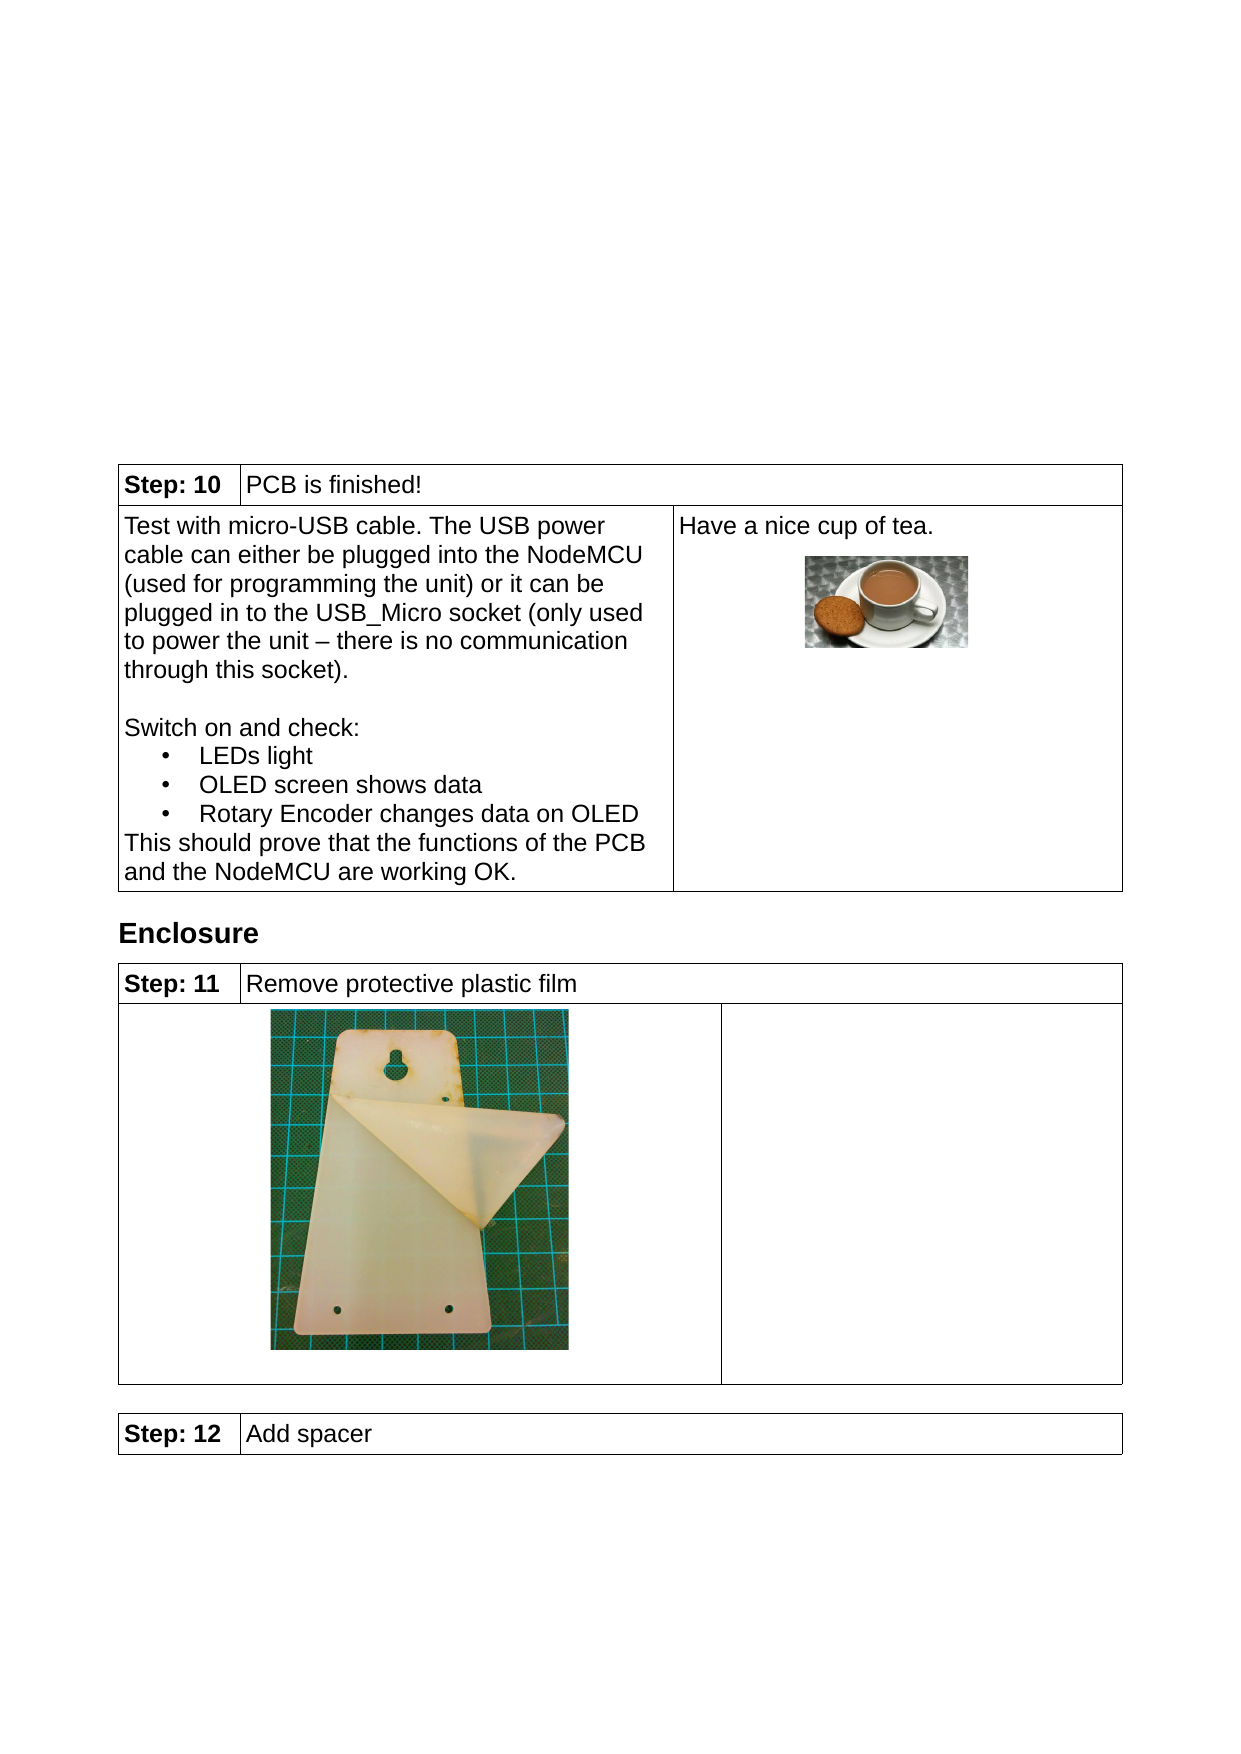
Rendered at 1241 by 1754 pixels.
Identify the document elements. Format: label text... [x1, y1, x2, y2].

table_cell Test with micro-USB cable. The USB power cable can either be plugged into the NodeMCU (used for programming the unit) or it can be plugged in to the USB_Micro socket (only used to power the unit – there is no communication through this socket). Switch on and check: LEDs light OLED screen shows data Rotary Encoder changes data on OLED This should prove that the functions of the PCB and the NodeMCU are working OK. [119, 506, 673, 891]
table_cell Have a nice cup of tea. [674, 506, 1122, 891]
table_header Step: 10 [119, 465, 240, 505]
table_header PCB is finished! [241, 465, 1122, 505]
table_header Add spacer [241, 1414, 1122, 1454]
table_header Step: 12 [119, 1414, 240, 1454]
table_cell [119, 1004, 721, 1384]
table_cell [722, 1004, 1122, 1384]
subtitle Enclosure [118, 917, 1122, 950]
table_header Remove protective plastic film [241, 964, 1122, 1003]
table_header Step: 11 [119, 964, 240, 1003]
